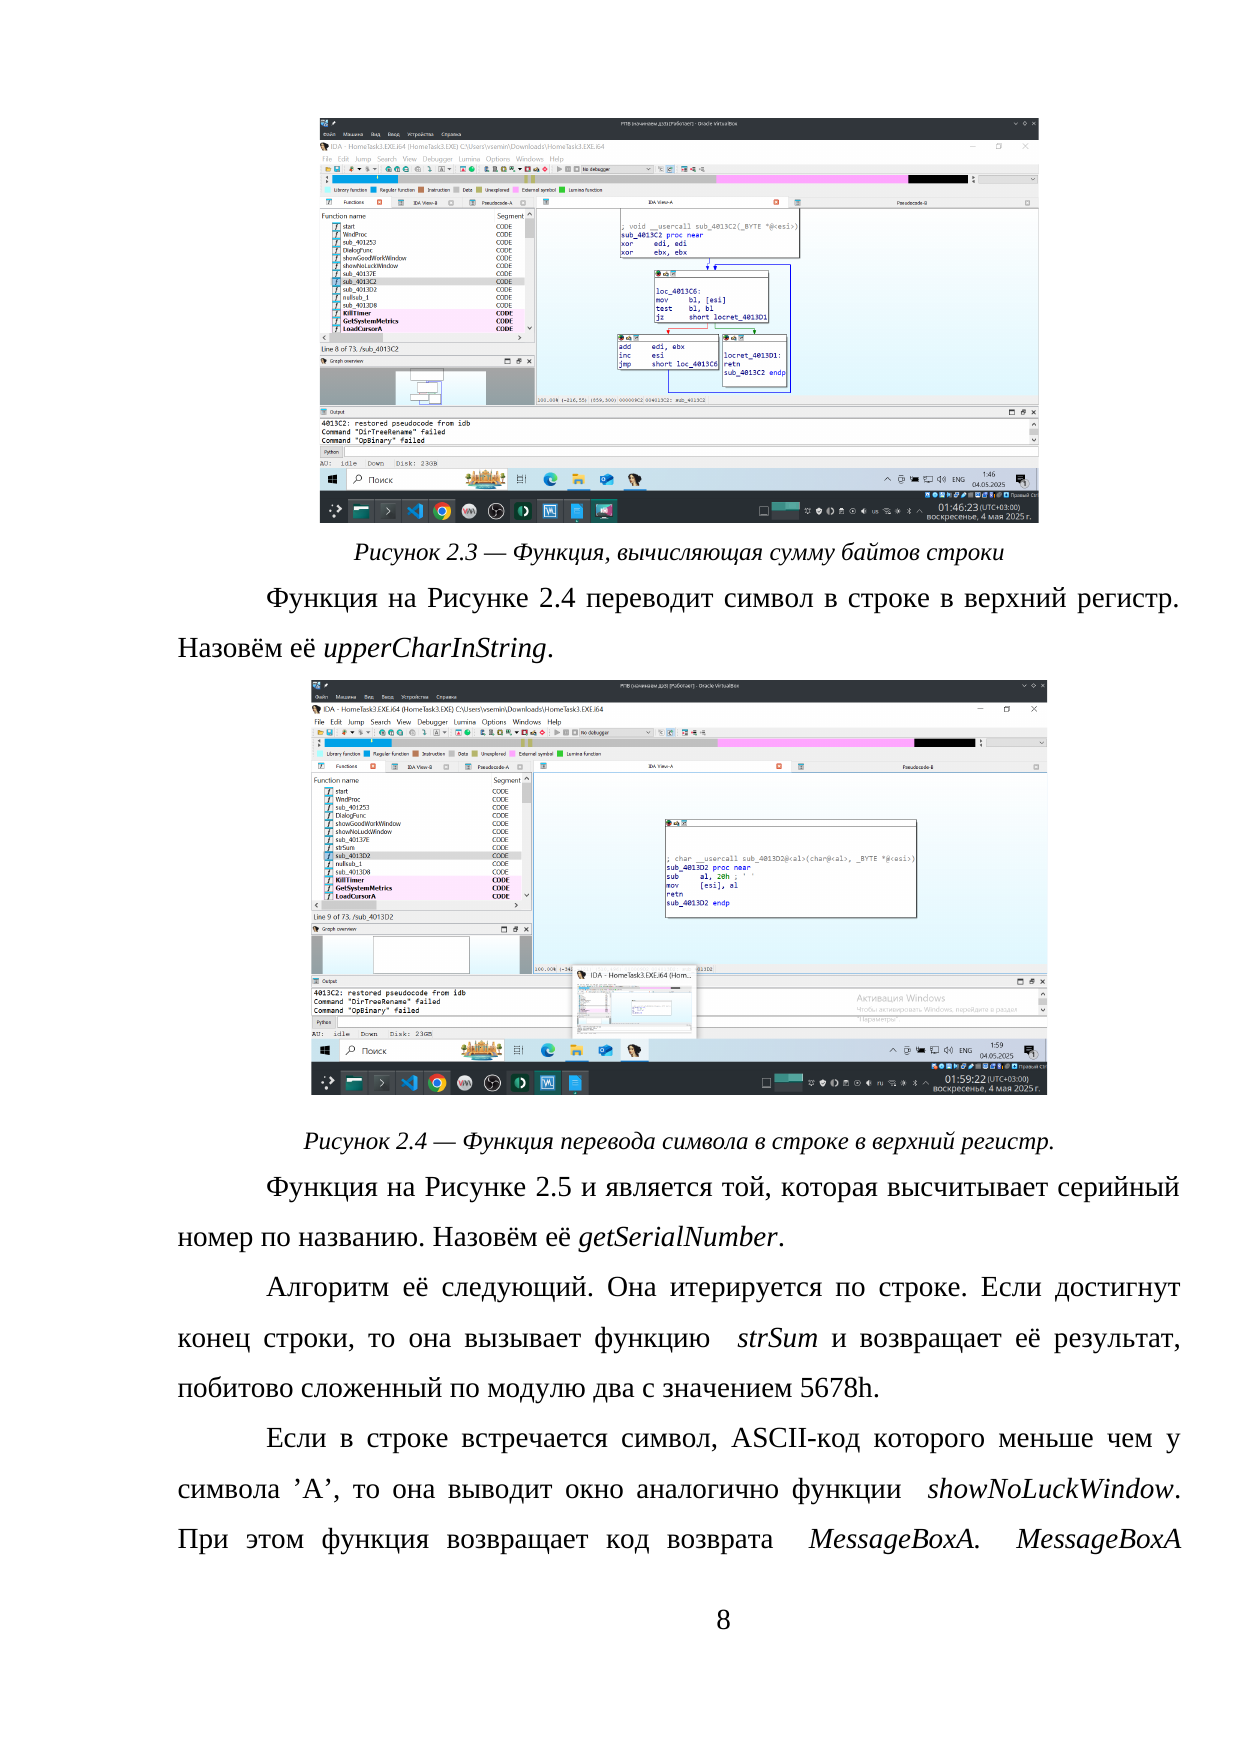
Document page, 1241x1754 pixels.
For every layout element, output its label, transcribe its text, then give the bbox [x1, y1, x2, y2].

text Функция на Рисунке 2.4 переводит символ в строке в верхний регистр. Назовём её upperCharInString. [177, 580, 1181, 664]
picture [319, 118, 1039, 523]
text Функция на Рисунке 2.5 и является той, которая высчитывает серийный номер по названию. Назовём её getSerialNumber. [177, 1169, 1181, 1253]
picture [311, 680, 1048, 1095]
text Рисунок 2.4 — Функция перевода символа в строке в верхний регистр. [177, 681, 1181, 1154]
text Рисунок 2.3 — Функция, вычисляющая сумму байтов строки [177, 118, 1181, 566]
text Алгоритм её следующий. Она итерируется по строке. Если достигнут конец строки, то она вызывает функцию strSum и возвращает её результат, побитово сложенный по модулю два с значением 5678h. [177, 1269, 1181, 1404]
text Если в строке встречается символ, ASCII-код которого меньше чем у символа ’A’, то она выводит окно аналогично функции showNoLuckWindow. При этом функция возвращает код возврата MessageBoxA. MessageBoxA [177, 1420, 1181, 1554]
